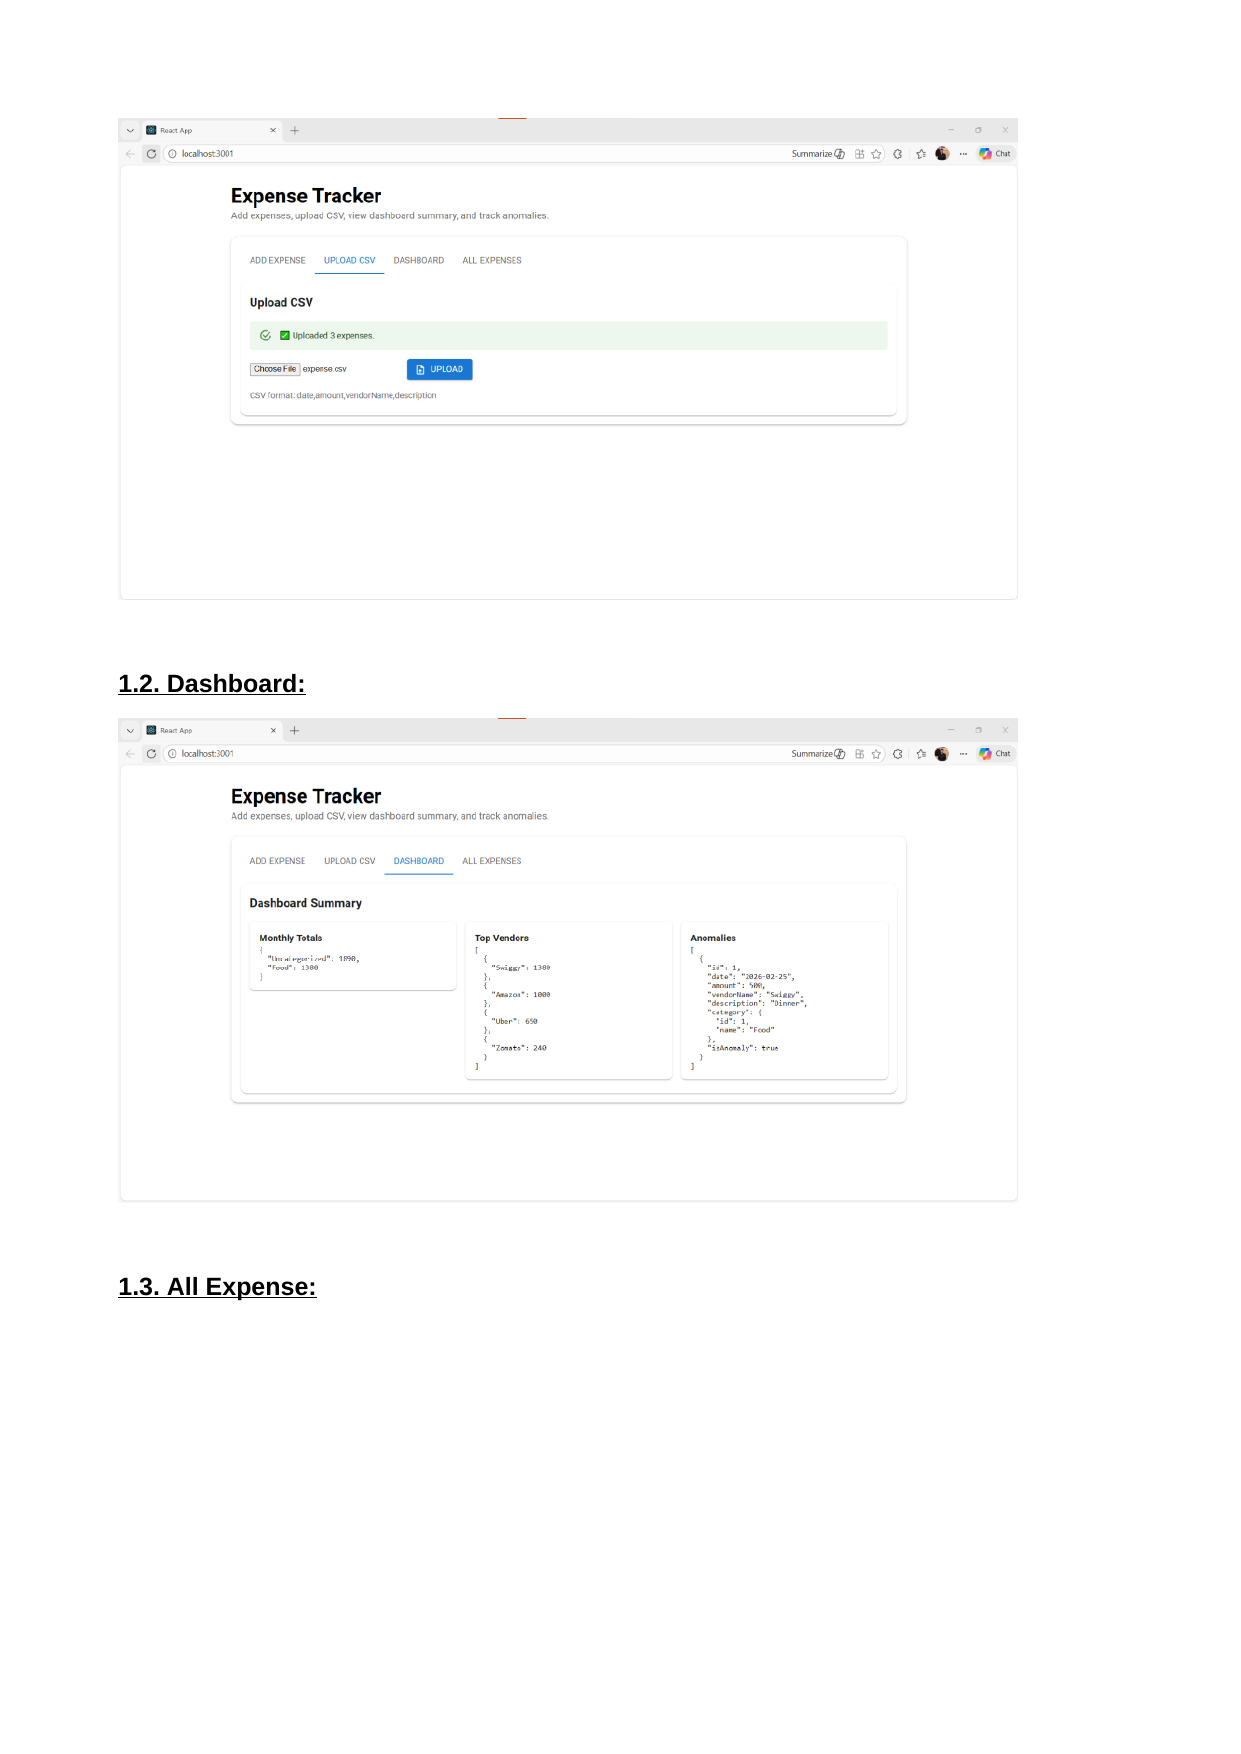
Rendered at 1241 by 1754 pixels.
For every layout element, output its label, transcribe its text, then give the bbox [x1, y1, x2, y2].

text 1.2. Dashboard: [118, 669, 1122, 698]
text 1.3. All Expense: [118, 1272, 1122, 1301]
